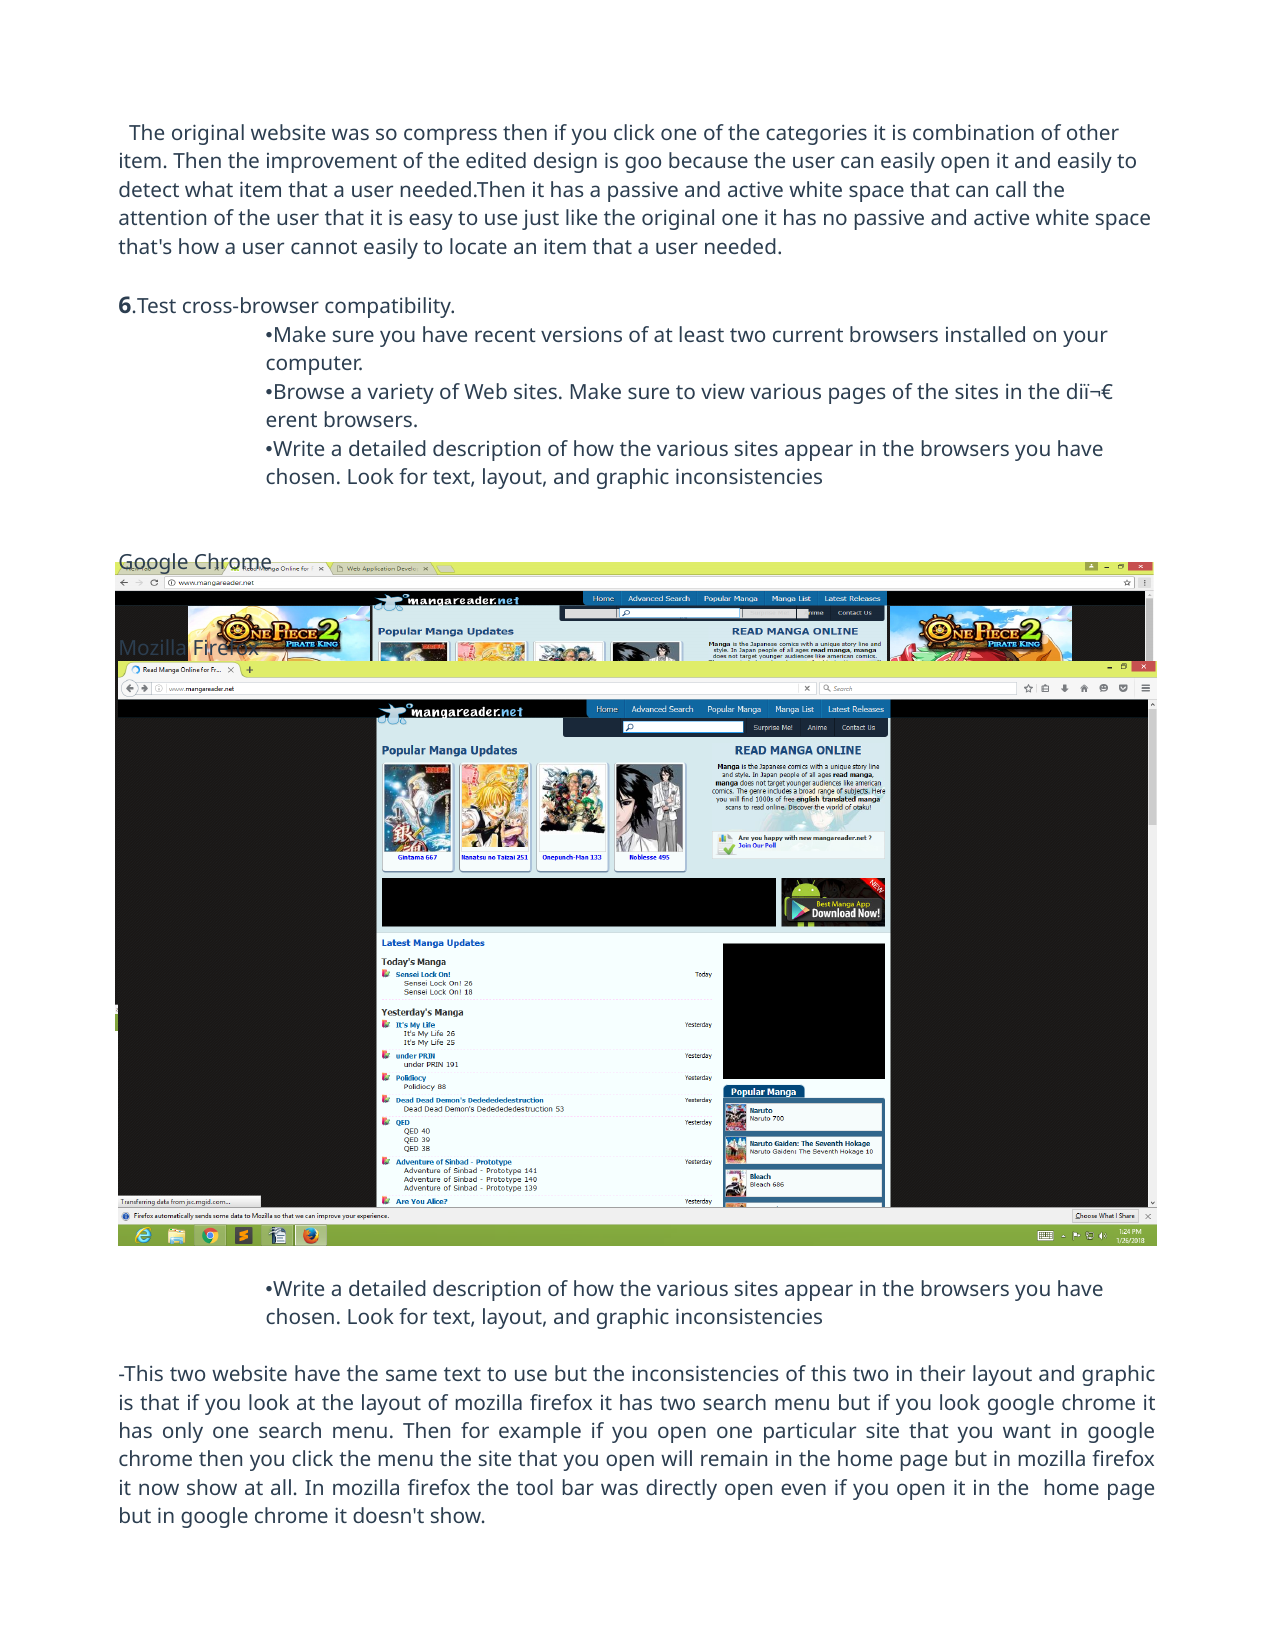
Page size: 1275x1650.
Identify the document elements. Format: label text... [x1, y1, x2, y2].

picture [115, 562, 1157, 1246]
list Make sure you have recent versions of at least two current browsers installed on your computer. [118, 320, 1157, 377]
list Browse a variety of Web sites. Make sure to view various pages of the sites in the diï¬€ erent browsers. [118, 377, 1157, 434]
text The original website was so compress then if you click one of the categories it is combination of other item. Then the improvement of the edited design is goo because the user can easily open it and easily to detect what item that a user needed.Then it has a passive and active white space that can call the attention of the user that it is easy to use just like the original one it has no passive and active white space that's how a user cannot easily to locate an item that a user needed. [118, 118, 1157, 260]
list Write a detailed description of how the various sites appear in the browsers you have chosen. Look for text, layout, and graphic inconsistencies [118, 434, 1157, 491]
picture [149, 562, 156, 568]
picture [136, 562, 143, 568]
picture [121, 562, 130, 568]
picture [231, 562, 238, 568]
text 6.Test cross-browser compatibility. [118, 289, 1157, 320]
list Write a detailed description of how the various sites appear in the browsers you have chosen. Look for text, layout, and graphic inconsistencies [118, 1274, 1157, 1331]
text Google Chrome [118, 547, 1157, 576]
text -This two website have the same text to use but the inconsistencies of this two in their layout and graphic is that if you look at the layout of mozilla firefox it has two search menu but if you look google chrome it has only one search menu. Then for example if you open one particular site that you want in google chrome then you click the menu the site that you open will remain in the home page but in mozilla firefox it now show at all. In mozilla firefox the tool bar was directly open even if you open it in the home page but in google chrome it doesn't show. [118, 1359, 1157, 1530]
